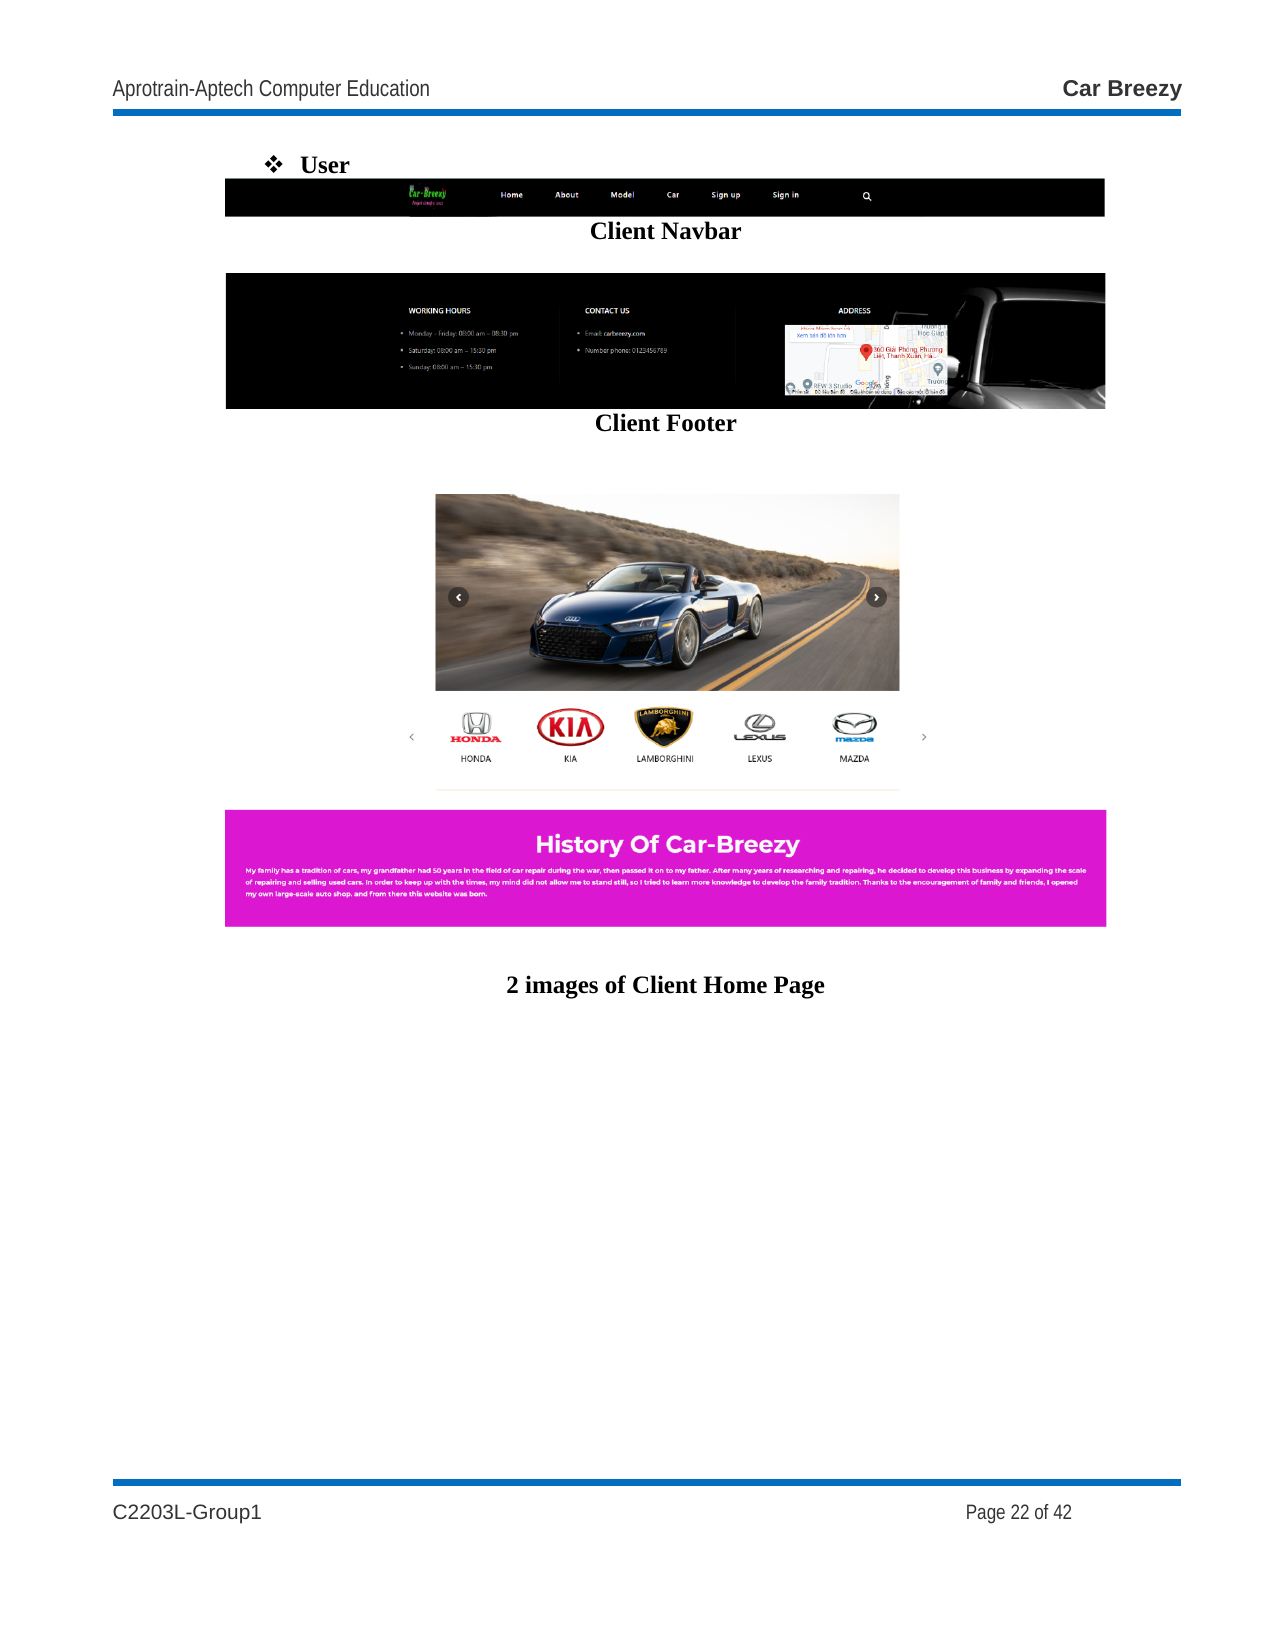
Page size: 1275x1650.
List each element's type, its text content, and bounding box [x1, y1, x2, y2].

text Client Navbar [225, 216, 1106, 245]
text Client Footer [225, 409, 1106, 437]
text 2 images of Client Home Page [225, 970, 1106, 999]
list User [262, 150, 1106, 179]
